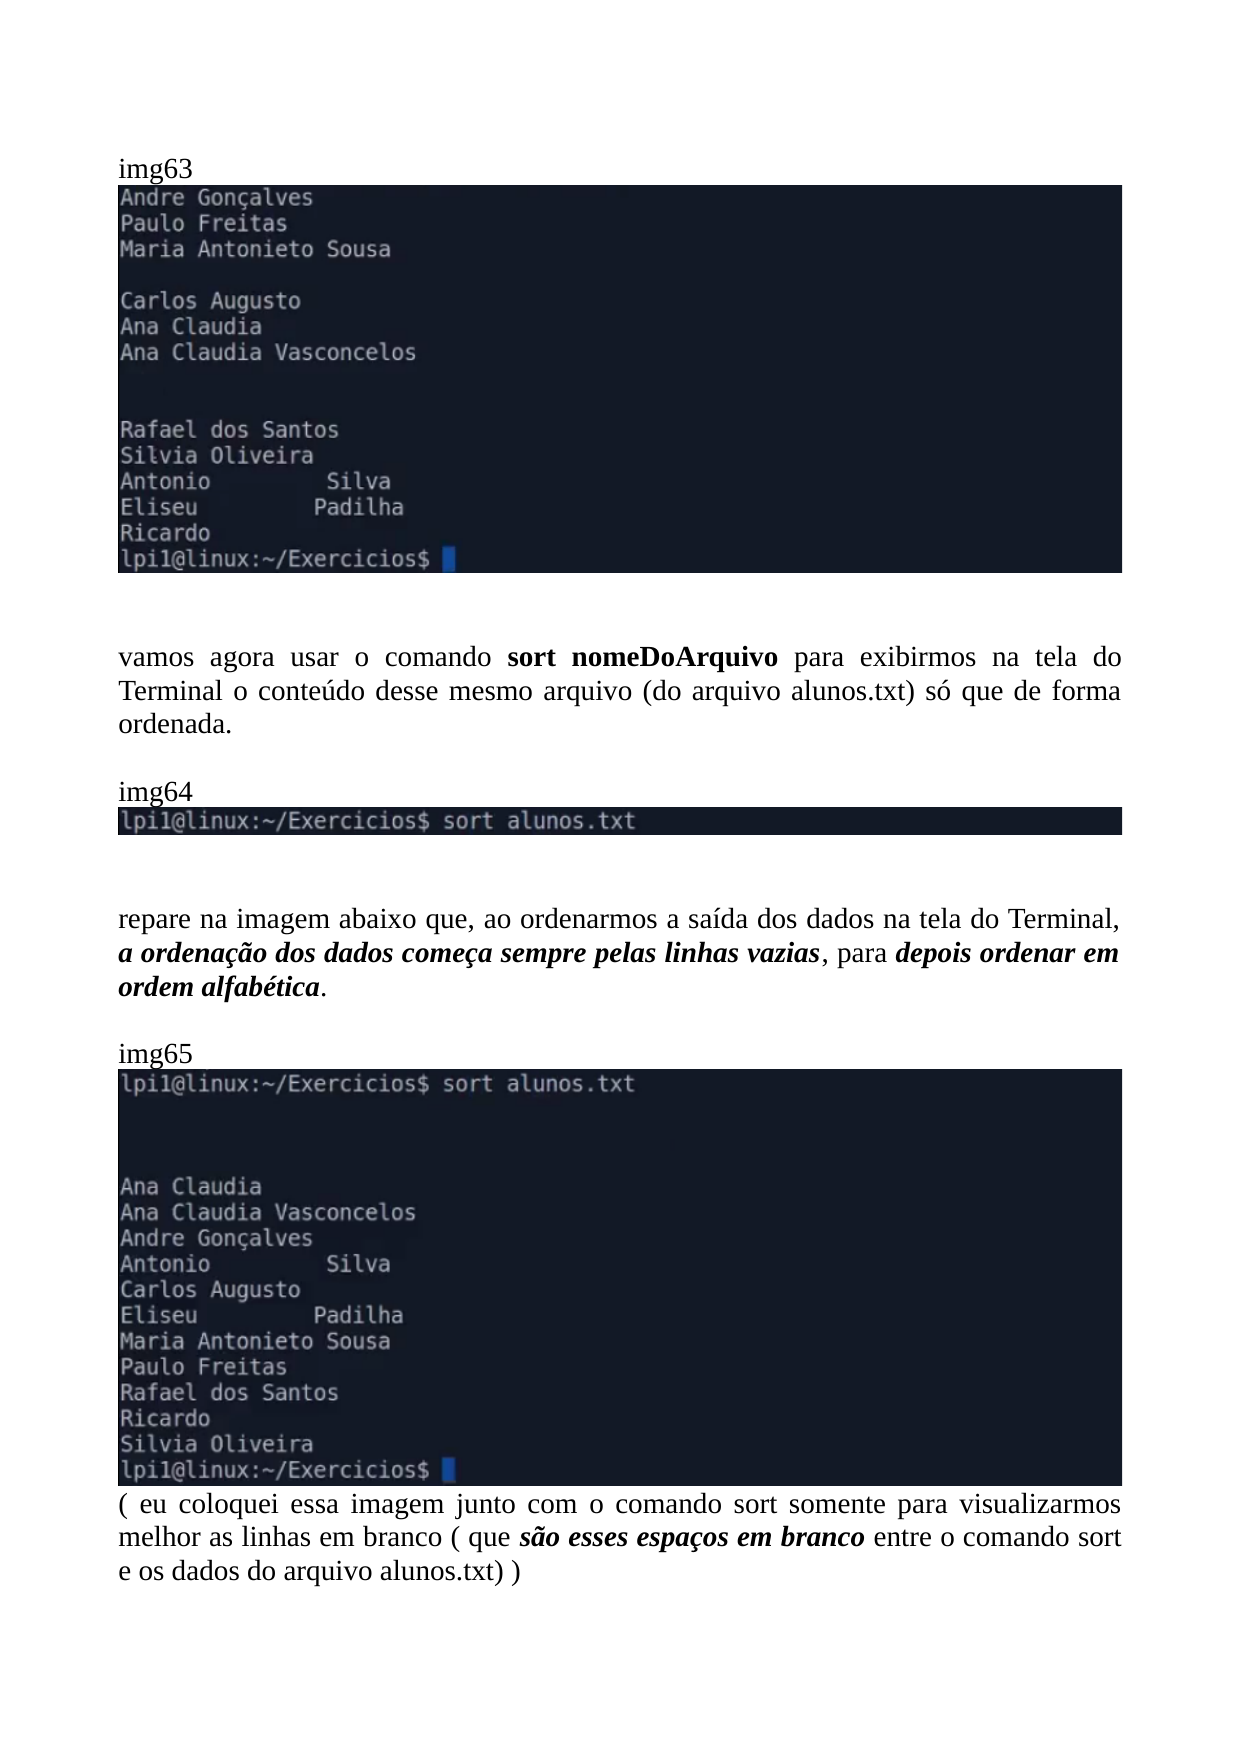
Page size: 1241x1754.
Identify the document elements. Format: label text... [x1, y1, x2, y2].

picture [118, 807, 1123, 835]
picture [118, 185, 1123, 573]
text ( eu coloquei essa imagem junto com o comando sort somente para visualizarmos melhor as linhas em branco ( que são esses espaços em branco entre o comando sort e os dados do arquivo alunos.txt) ) [118, 1486, 1122, 1586]
text img65 [118, 1036, 1122, 1069]
text img63 [118, 152, 1122, 185]
text img64 [118, 774, 1122, 807]
text vamos agora usar o comando sort nomeDoArquivo para exibirmos na tela do Terminal o conteúdo desse mesmo arquivo (do arquivo alunos.txt) só que de forma ordenada. [118, 639, 1122, 740]
text repare na imagem abaixo que, ao ordenarmos a saída dos dados na tela do Terminal, a ordenação dos dados começa sempre pelas linhas vazias, para depois ordenar em ordem alfabética. [118, 902, 1122, 1002]
picture [118, 1069, 1123, 1486]
